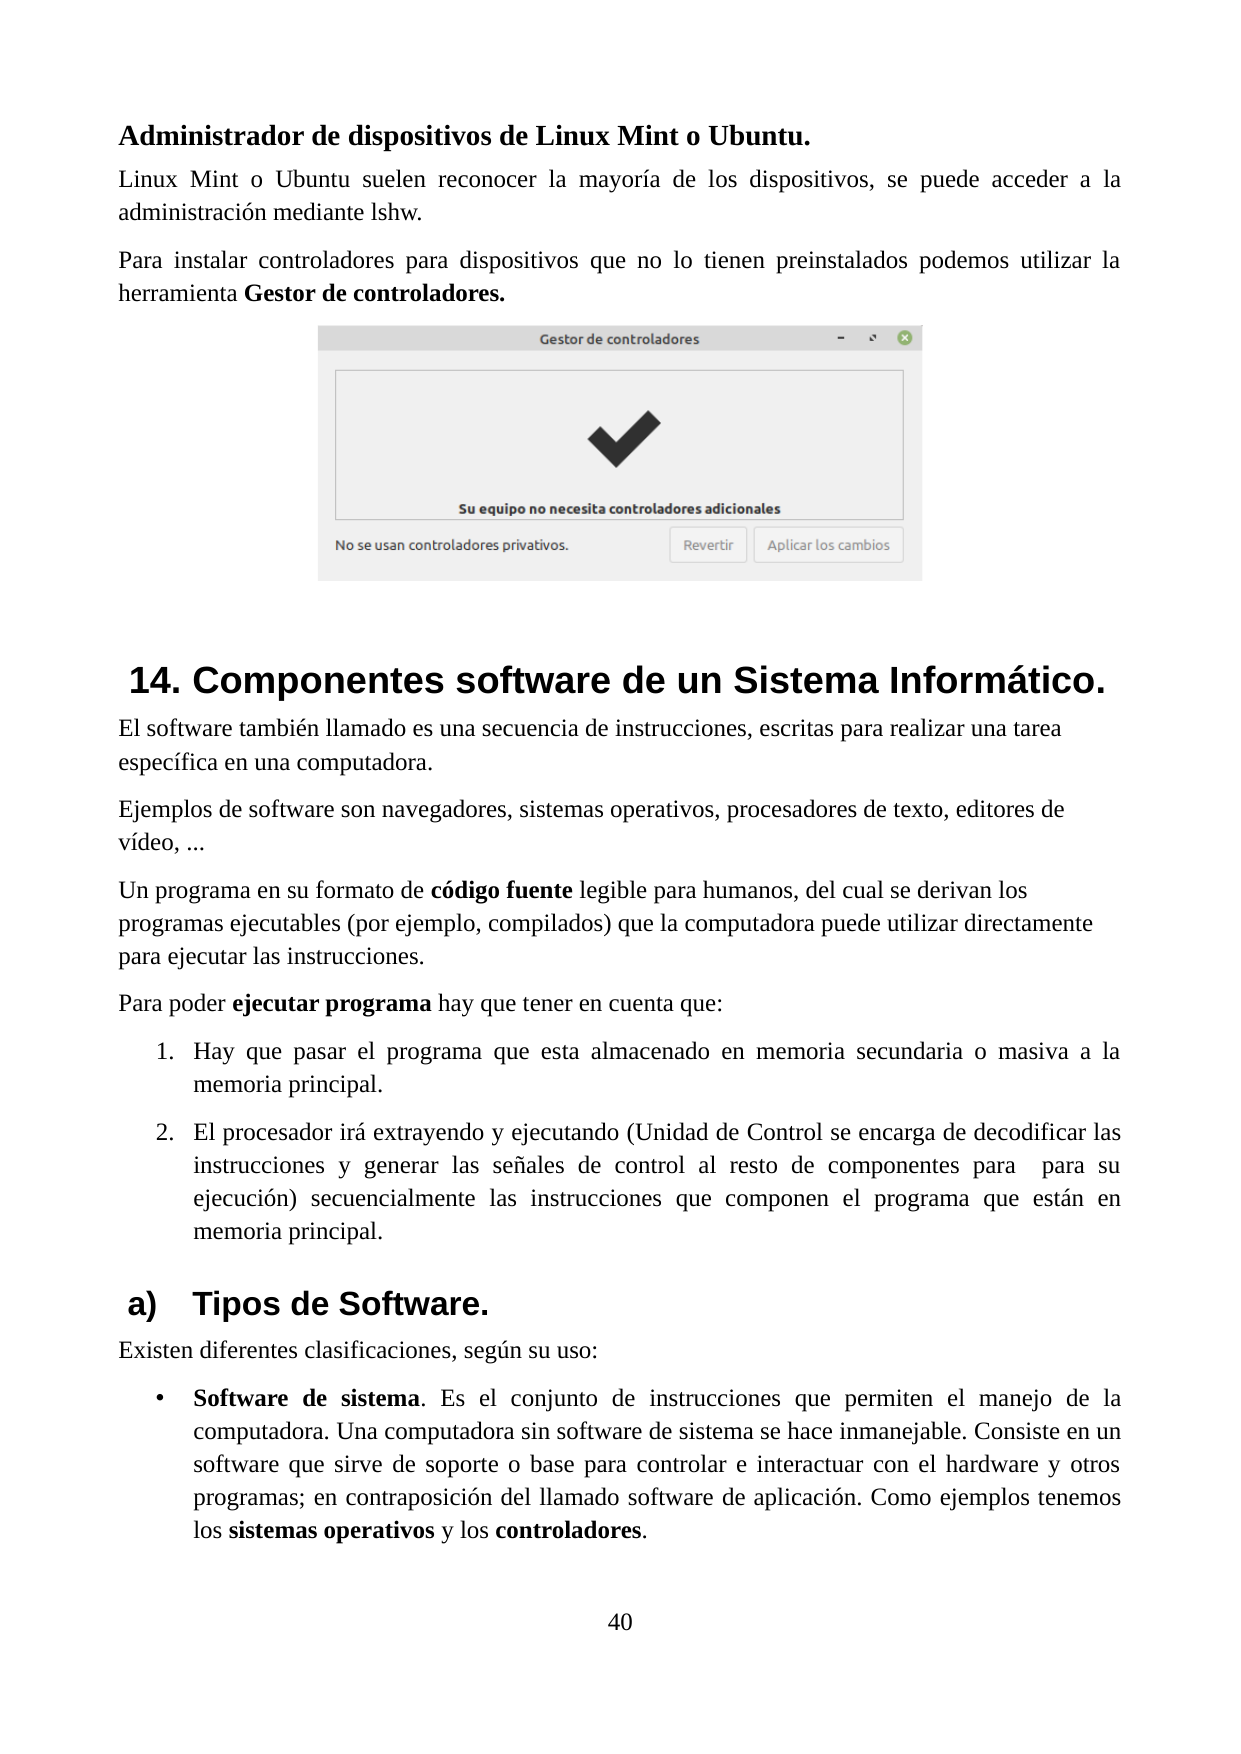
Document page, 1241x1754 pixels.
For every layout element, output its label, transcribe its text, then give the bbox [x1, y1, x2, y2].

subtitle Administrador de dispositivos de Linux Mint o Ubuntu. [118, 118, 1122, 152]
text Linux Mint o Ubuntu suelen reconocer la mayoría de los dispositivos, se puede acceder a la administración mediante lshw. [118, 164, 1122, 226]
subtitle Tipos de Software. [118, 1284, 1122, 1323]
list El procesador irá extrayendo y ejecutando (Unidad de Control se encarga de decodificar las instrucciones y generar las señales de control al resto de componentes para para su ejecución) secuencialmente las instrucciones que componen el programa que están en memoria principal. [156, 1117, 1122, 1244]
text Un programa en su formato de código fuente legible para humanos, del cual se derivan los programas ejecutables (por ejemplo, compilados) que la computadora puede utilizar directamente para ejecutar las instrucciones. [118, 875, 1122, 969]
text Existen diferentes clasificaciones, según su uso: [118, 1335, 1122, 1364]
subtitle Componentes software de un Sistema Informático. [118, 657, 1122, 701]
text El software también llamado es una secuencia de instrucciones, escritas para realizar una tarea específica en una computadora. [118, 713, 1122, 775]
list Hay que pasar el programa que esta almacenado en memoria secundaria o masiva a la memoria principal. [156, 1036, 1122, 1098]
text Para poder ejecutar programa hay que tener en cuenta que: [118, 988, 1122, 1017]
text Para instalar controladores para dispositivos que no lo tienen preinstalados podemos utilizar la herramienta Gestor de controladores. [118, 245, 1122, 307]
text Ejemplos de software son navegadores, sistemas operativos, procesadores de texto, editores de vídeo, ... [118, 794, 1122, 856]
picture [317, 325, 923, 581]
list Software de sistema. Es el conjunto de instrucciones que permiten el manejo de la computadora. Una computadora sin software de sistema se hace inmanejable. Consiste en un software que sirve de soporte o base para controlar e interactuar con el hardware y otros programas; en contraposición del llamado software de aplicación. Como ejemplos tenemos los sistemas operativos y los controladores. [156, 1383, 1122, 1544]
